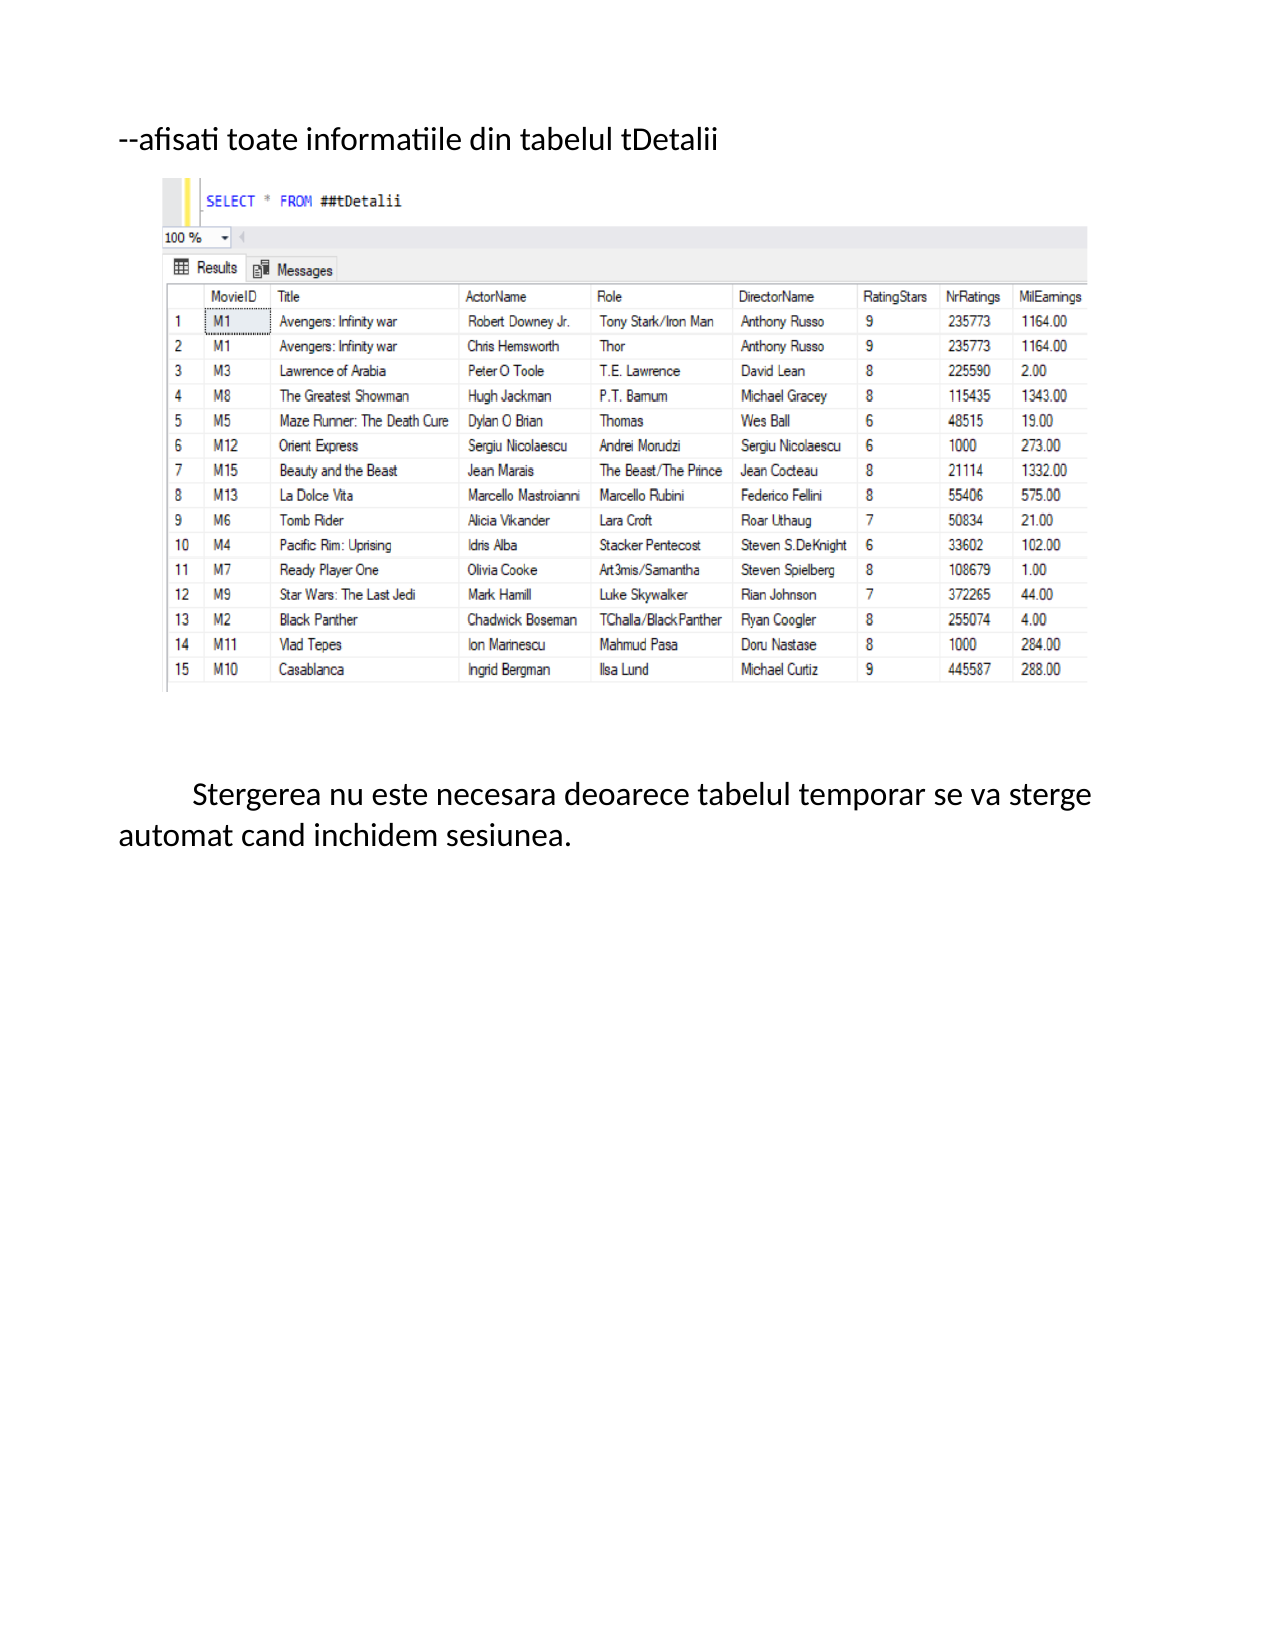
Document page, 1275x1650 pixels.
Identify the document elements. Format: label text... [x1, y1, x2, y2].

picture [162, 178, 1088, 692]
text Stergerea nu este necesara deoarece tabelul temporar se va sterge automat cand inchidem sesiunea. [118, 773, 1157, 854]
text --afisati toate informatiile din tabelul tDetalii [118, 118, 1157, 159]
